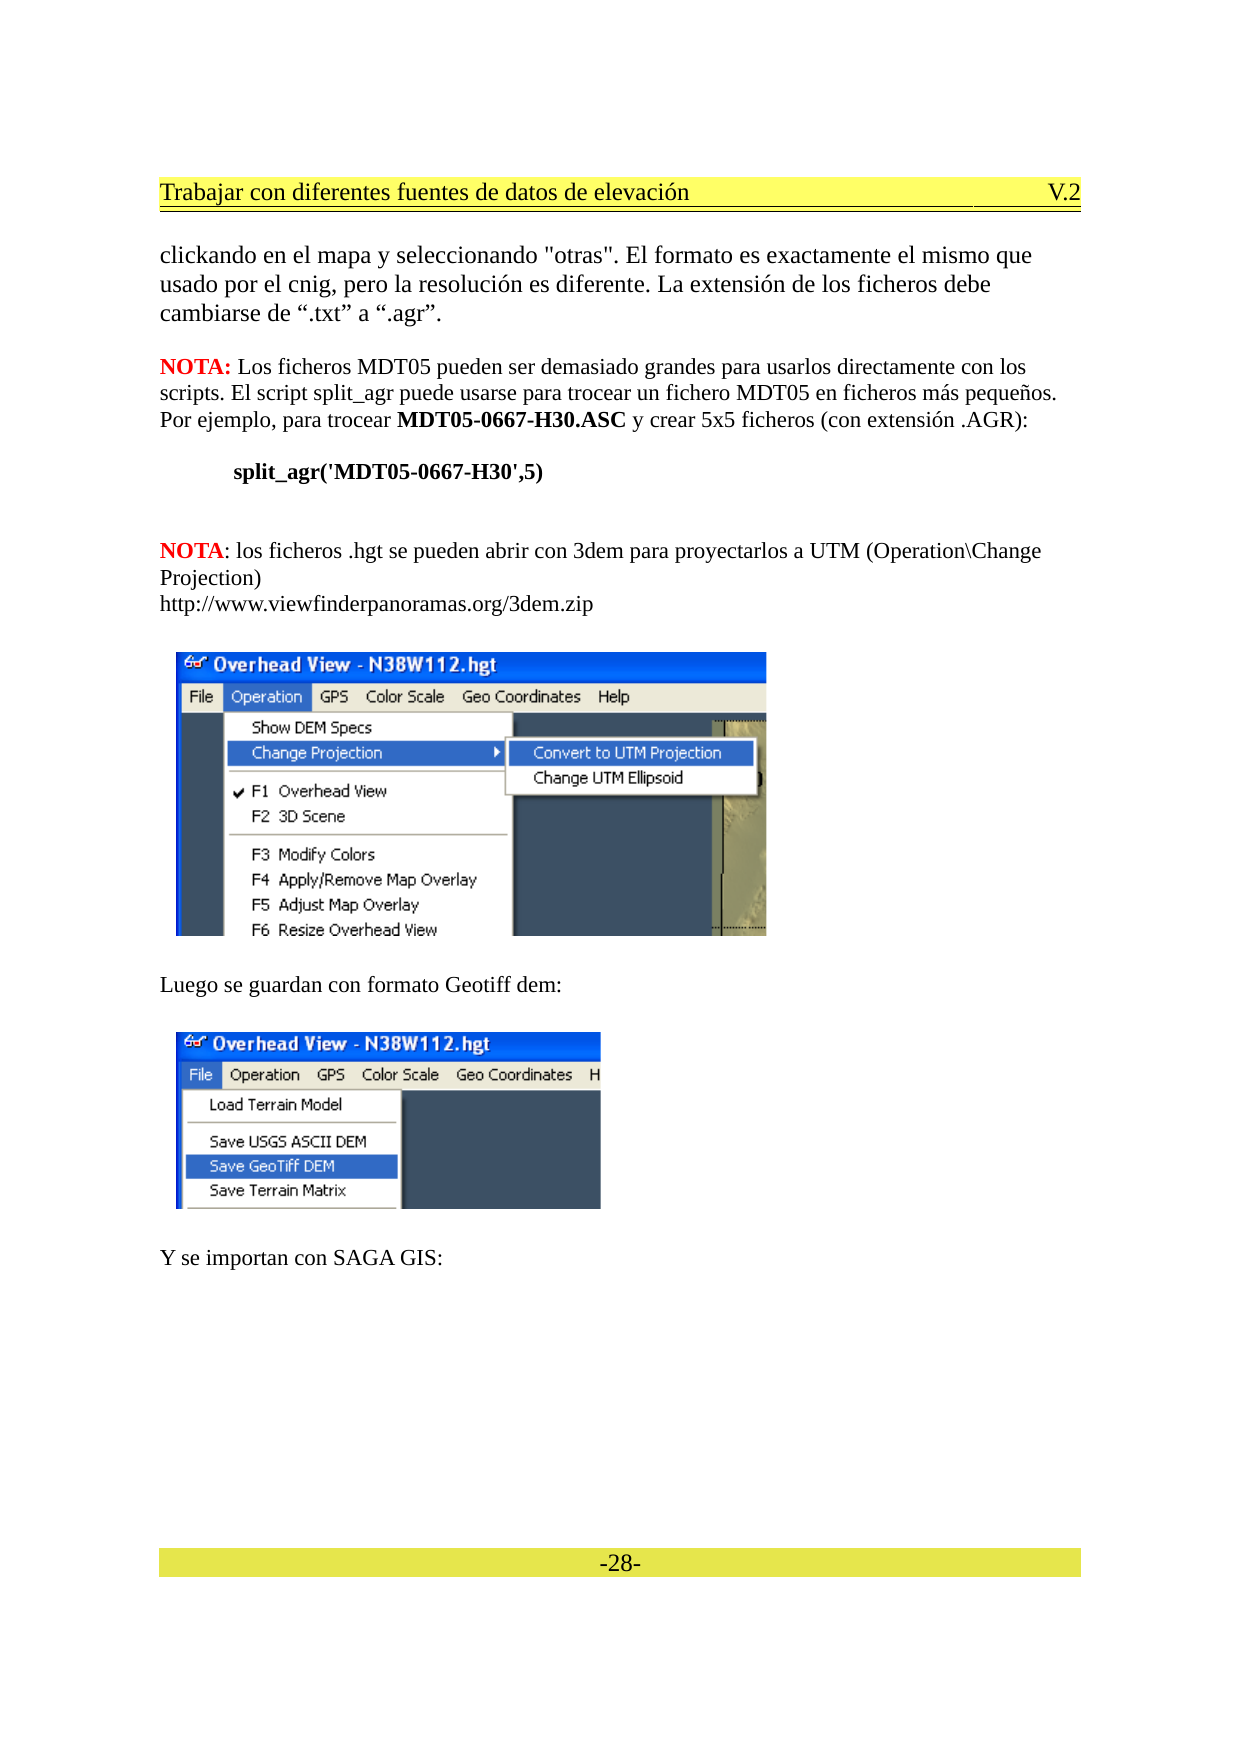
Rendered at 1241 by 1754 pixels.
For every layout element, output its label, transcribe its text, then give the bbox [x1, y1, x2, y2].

picture [176, 652, 767, 936]
text Luego se guardan con formato Geotiff dem: [159, 971, 1081, 997]
text split_agr('MDT05-0667-H30',5) [159, 458, 1081, 485]
text clickando en el mapa y seleccionando "otras". El formato es exactamente el mismo que usado por el cnig, pero la resolución es diferente. La extensión de los ficheros debe cambiarse de “.txt” a “.agr”. [159, 240, 1081, 327]
text Y se importan con SAGA GIS: [159, 1244, 1081, 1270]
picture [176, 1032, 601, 1209]
text NOTA: los ficheros .hgt se pueden abrir con 3dem para proyectarlos a UTM (Operation\Change Projection) [159, 537, 1081, 590]
text NOTA: Los ficheros MDT05 pueden ser demasiado grandes para usarlos directamente con los scripts. El script split_agr puede usarse para trocear un fichero MDT05 en ficheros más pequeños. Por ejemplo, para trocear MDT05-0667-H30.ASC y crear 5x5 ficheros (con extensión .AGR): [159, 353, 1081, 432]
text http://www.viewfinderpanoramas.org/3dem.zip [159, 590, 1081, 617]
